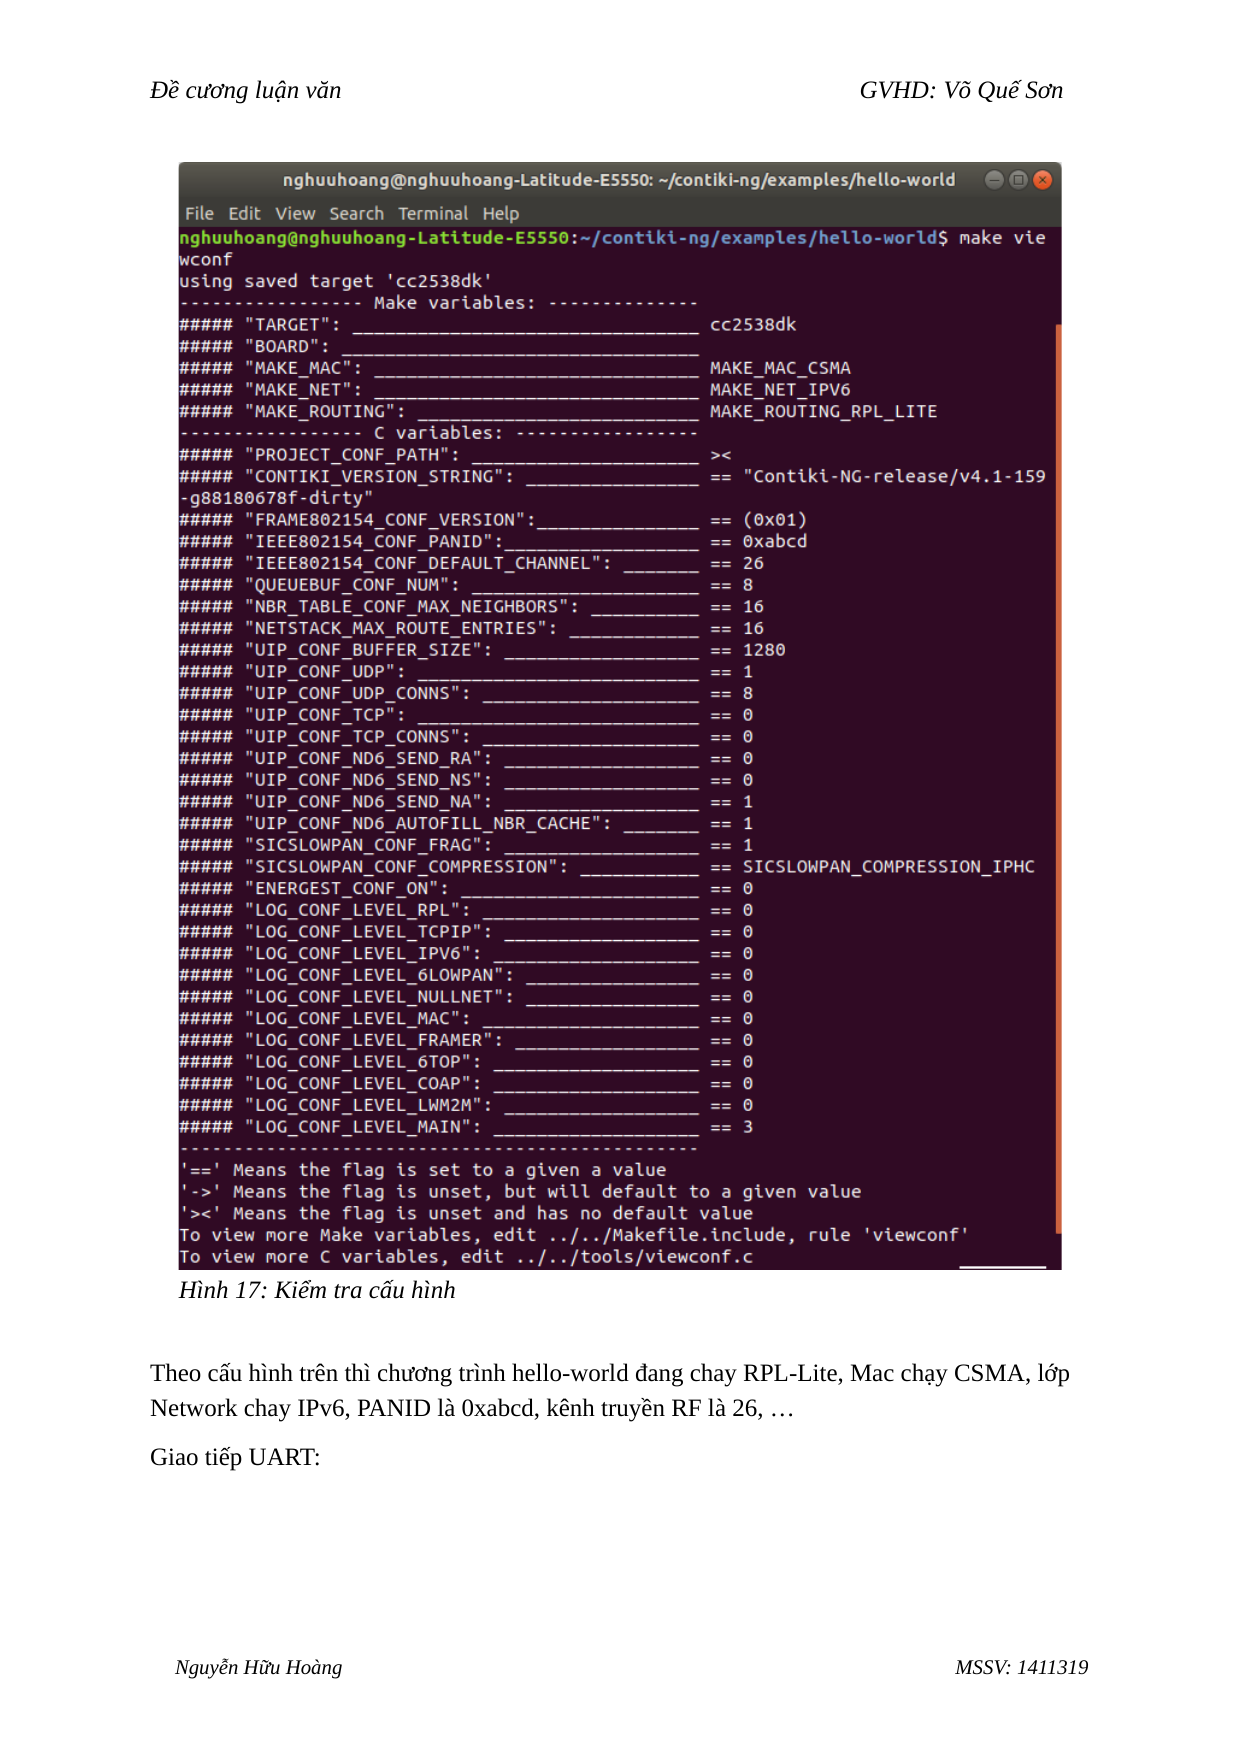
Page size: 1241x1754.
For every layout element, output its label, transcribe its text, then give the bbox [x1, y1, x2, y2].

text Giao tiếp UART: [150, 1442, 1090, 1471]
picture [178, 162, 1062, 1270]
text Hình 17: Kiểm tra cấu hình [178, 1270, 1062, 1304]
text Theo cấu hình trên thì chương trình hello-world đang chay RPL-Lite, Mac chạy CSMA, lớp Network chay IPv6, PANID là 0xabcd, kênh truyền RF là 26, … [150, 1358, 1090, 1422]
